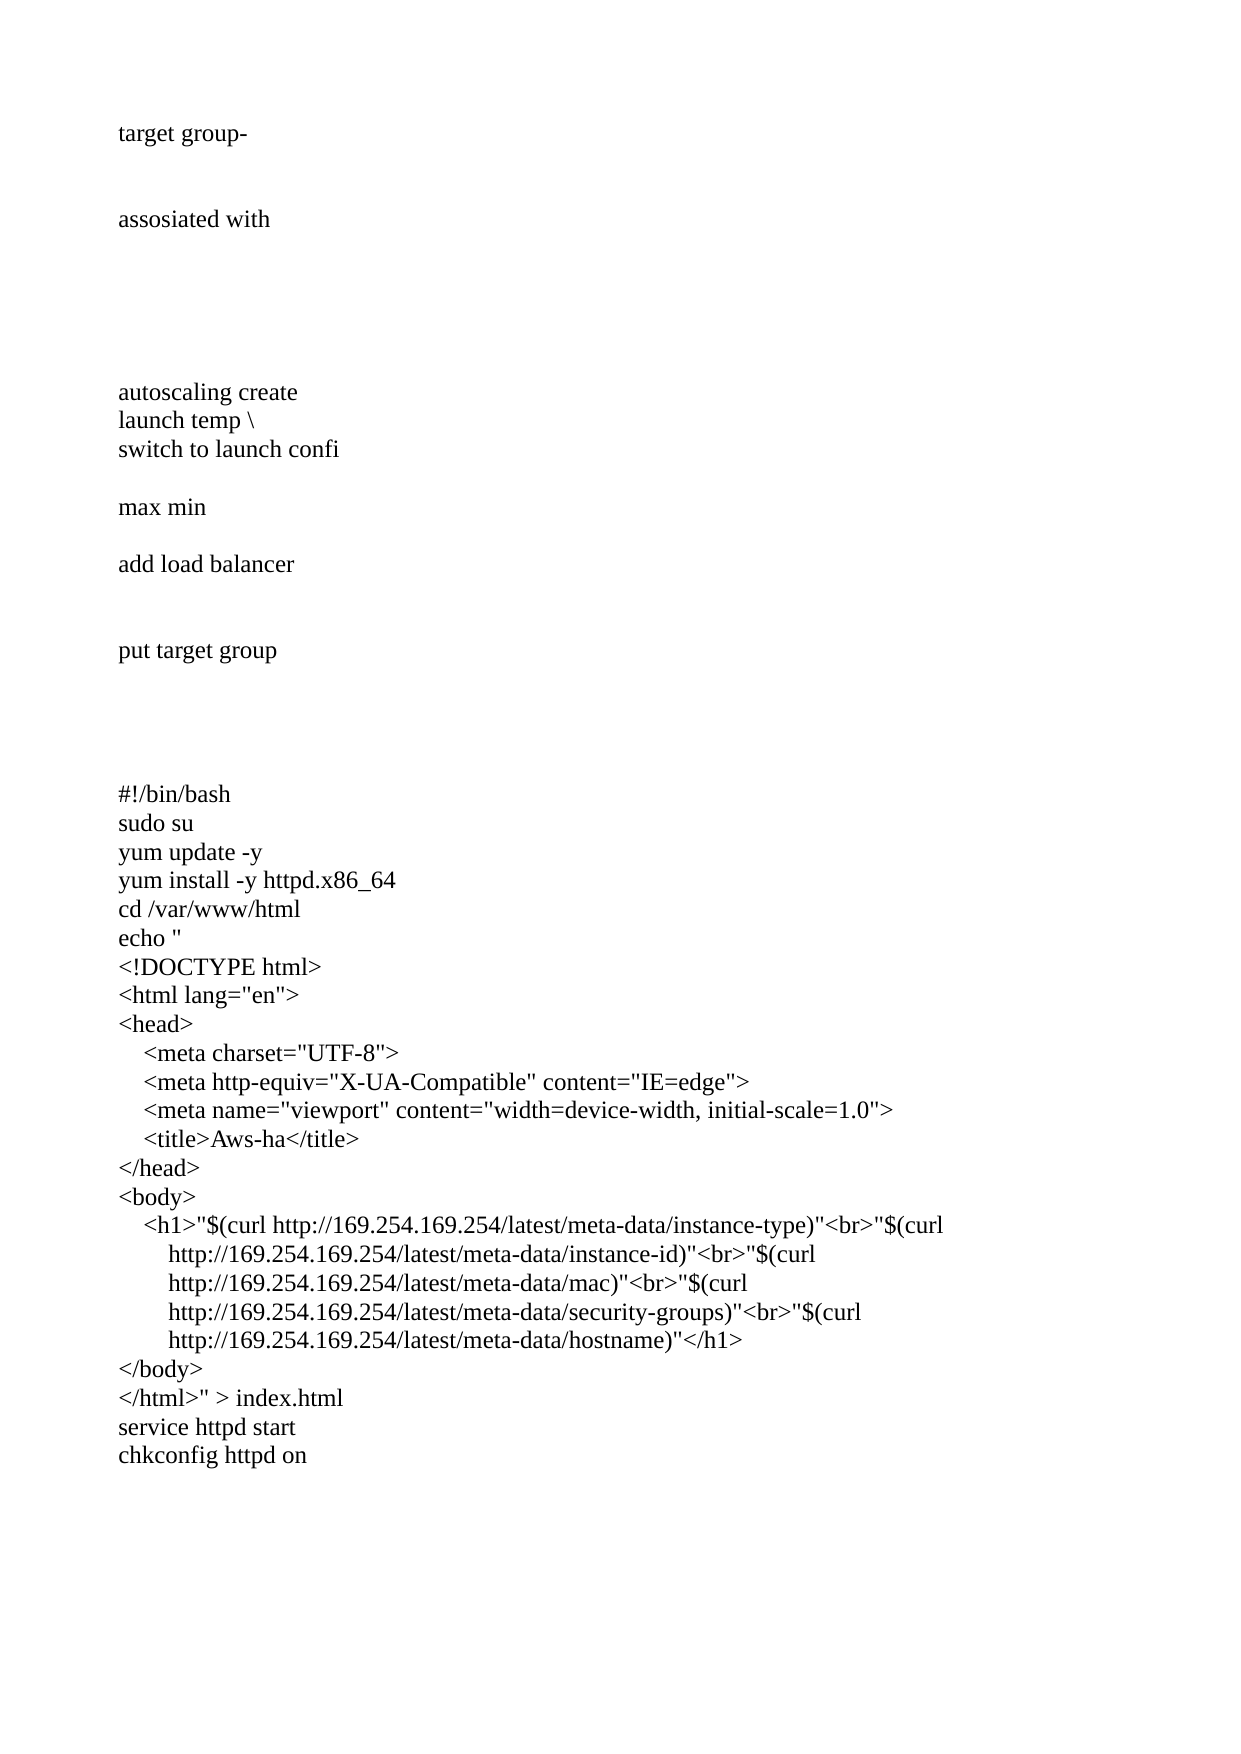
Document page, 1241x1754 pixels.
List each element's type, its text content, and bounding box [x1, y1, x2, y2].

text </html>" > index.html [118, 1383, 1122, 1412]
text <meta http-equiv="X-UA-Compatible" content="IE=edge"> [118, 1067, 1122, 1096]
text chkconfig httpd on [118, 1441, 1122, 1469]
text <html lang="en"> [118, 981, 1122, 1009]
text switch to launch confi [118, 434, 1122, 463]
text <body> [118, 1182, 1122, 1211]
text yum update -y [118, 837, 1122, 866]
text add load balancer [118, 549, 1122, 578]
text <head> [118, 1009, 1122, 1038]
text sudo su [118, 808, 1122, 837]
text autoscaling create [118, 377, 1122, 406]
text launch temp \ [118, 406, 1122, 434]
text assosiated with [118, 204, 1122, 233]
text </head> [118, 1153, 1122, 1182]
text #!/bin/bash [118, 779, 1122, 808]
text <!DOCTYPE html> [118, 952, 1122, 981]
text http://169.254.169.254/latest/meta-data/hostname)"</h1> [118, 1326, 1122, 1354]
text <h1>"$(curl http://169.254.169.254/latest/meta-data/instance-type)"<br>"$(curl [118, 1211, 1122, 1239]
text </body> [118, 1354, 1122, 1383]
text echo " [118, 923, 1122, 952]
text <title>Aws-ha</title> [118, 1124, 1122, 1153]
text <meta charset="UTF-8"> [118, 1038, 1122, 1067]
text cd /var/www/html [118, 894, 1122, 923]
text <meta name="viewport" content="width=device-width, initial-scale=1.0"> [118, 1096, 1122, 1124]
text http://169.254.169.254/latest/meta-data/mac)"<br>"$(curl [118, 1268, 1122, 1297]
text service httpd start [118, 1412, 1122, 1441]
text max min [118, 492, 1122, 521]
text http://169.254.169.254/latest/meta-data/instance-id)"<br>"$(curl [118, 1239, 1122, 1268]
text target group- [118, 118, 1122, 147]
text http://169.254.169.254/latest/meta-data/security-groups)"<br>"$(curl [118, 1297, 1122, 1326]
text yum install -y httpd.x86_64 [118, 866, 1122, 894]
text put target group [118, 636, 1122, 664]
